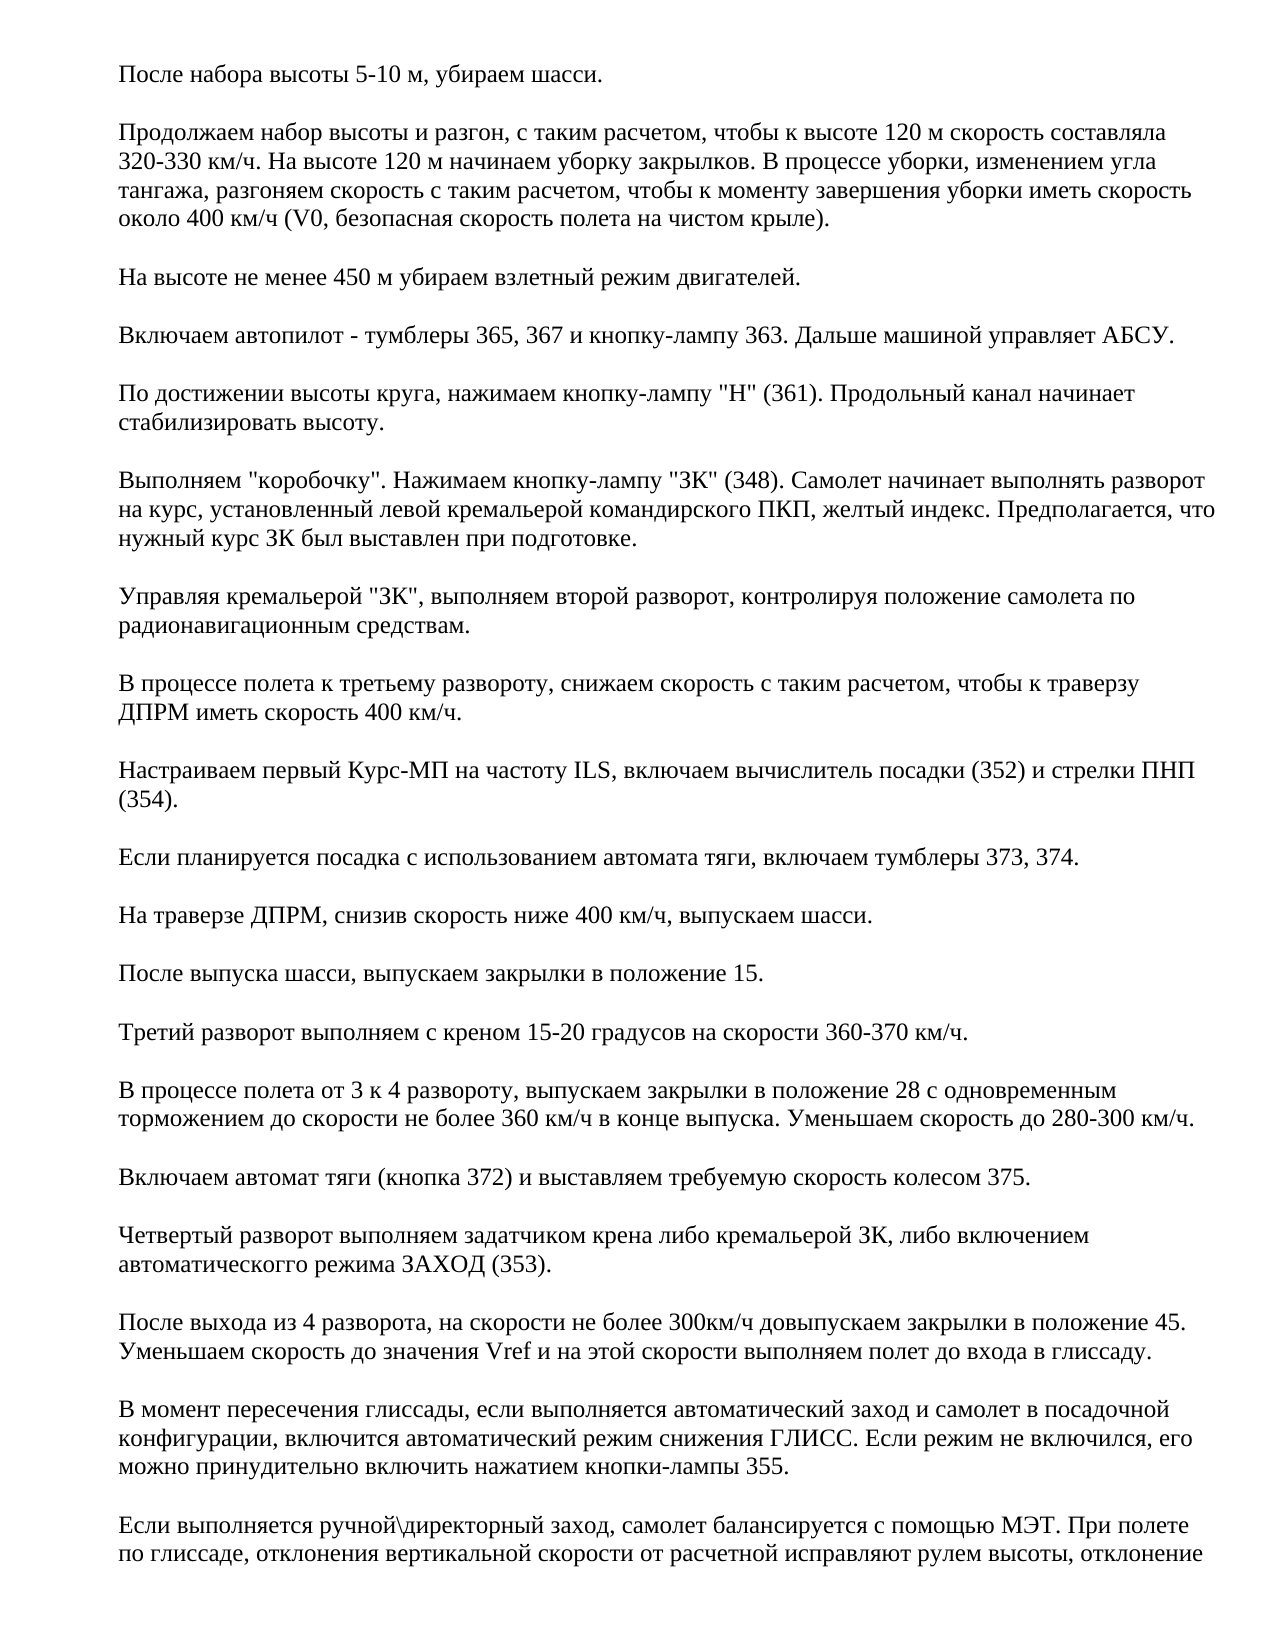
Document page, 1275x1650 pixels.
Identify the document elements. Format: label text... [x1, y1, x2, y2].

text В момент пересечения глиссады, если выполняется автоматический заход и самолет в посадочной конфигурации, включится автоматический режим снижения ГЛИСС. Если режим не включился, его можно принудительно включить нажатием кнопки-лампы 355. [118, 1394, 1216, 1480]
text В процессе полета от 3 к 4 развороту, выпускаем закрылки в положение 28 с одновременным торможением до скорости не более 360 км/ч в конце выпуска. Уменьшаем скорость до 280-300 км/ч. [118, 1075, 1216, 1132]
text Если выполняется ручной\директорный заход, самолет балансируется с помощью МЭТ. При полете по глиссаде, отклонения вертикальной скорости от расчетной исправляют рулем высоты, отклонение [118, 1510, 1216, 1567]
text Управляя кремальерой "ЗК", выполняем второй разворот, контролируя положение самолета по радионавигационным средствам. [118, 581, 1216, 638]
text Включаем автопилот - тумблеры 365, 367 и кнопку-лампу 363. Дальше машиной управляет АБСУ. [118, 320, 1216, 349]
text В процессе полета к третьему развороту, снижаем скорость с таким расчетом, чтобы к траверзу ДПРМ иметь скорость 400 км/ч. [118, 668, 1216, 725]
text Настраиваем первый Курс-МП на частоту ILS, включаем вычислитель посадки (352) и стрелки ПНП (354). [118, 755, 1216, 812]
text Выполняем "коробочку". Нажимаем кнопку-лампу "ЗК" (348). Самолет начинает выполнять разворот на курс, установленный левой кремальерой командирского ПКП, желтый индекс. Предполагается, что нужный курс ЗК был выставлен при подготовке. [118, 465, 1216, 551]
text Включаем автомат тяги (кнопка 372) и выставляем требуемую скорость колесом 375. [118, 1162, 1216, 1191]
text На траверзе ДПРМ, снизив скорость ниже 400 км/ч, выпускаем шасси. [118, 900, 1216, 929]
text После выпуска шасси, выпускаем закрылки в положение 15. [118, 958, 1216, 987]
text На высоте не менее 450 м убираем взлетный режим двигателей. [118, 262, 1216, 291]
text Четвертый разворот выполняем задатчиком крена либо кремальерой ЗК, либо включением автоматическогго режима ЗАХОД (353). [118, 1220, 1216, 1277]
text Если планируется посадка с использованием автомата тяги, включаем тумблеры 373, 374. [118, 842, 1216, 871]
text Третий разворот выполняем с креном 15-20 градусов на скорости 360-370 км/ч. [118, 1017, 1216, 1045]
text Продолжаем набор высоты и разгон, с таким расчетом, чтобы к высоте 120 м скорость составляла 320-330 км/ч. На высоте 120 м начинаем уборку закрылков. В процессе уборки, изменением угла тангажа, разгоняем скорость с таким расчетом, чтобы к моменту завершения уборки иметь скорость около 400 км/ч (V0, безопасная скорость полета на чистом крыле). [118, 117, 1216, 232]
text После набора высоты 5-10 м, убираем шасси. [118, 59, 1216, 88]
text После выхода из 4 разворота, на скорости не более 300км/ч довыпускаем закрылки в положение 45. Уменьшаем скорость до значения Vref и на этой скорости выполняем полет до входа в глиссаду. [118, 1307, 1216, 1364]
text По достижении высоты круга, нажимаем кнопку-лампу "H" (361). Продольный канал начинает стабилизировать высоту. [118, 378, 1216, 436]
